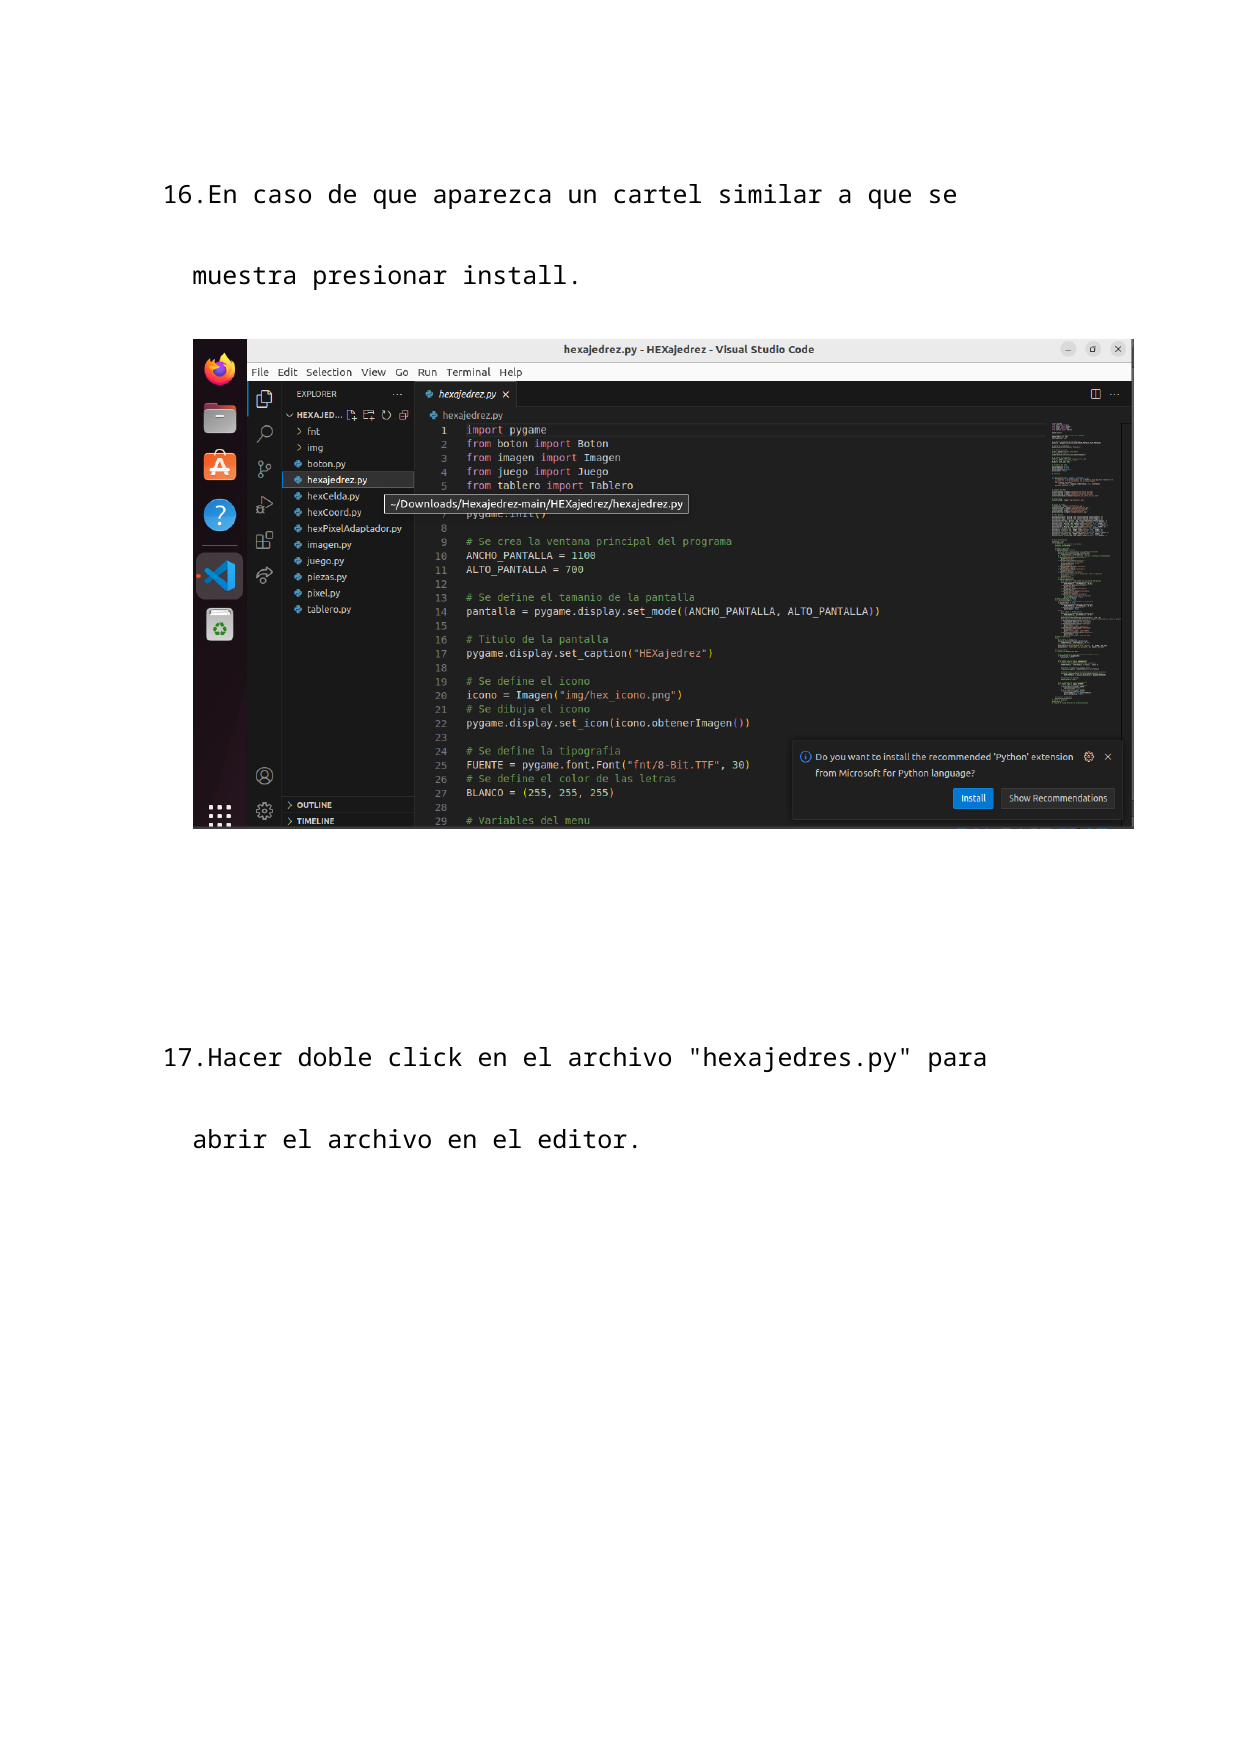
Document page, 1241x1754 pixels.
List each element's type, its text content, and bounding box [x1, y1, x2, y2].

list En caso de que aparezca un cartel similar a que se muestra presionar install. [162, 176, 1038, 292]
picture [193, 339, 1134, 829]
list Hacer doble click en el archivo "hexajedres.py" para abrir el archivo en el editor. [162, 1040, 1038, 1155]
